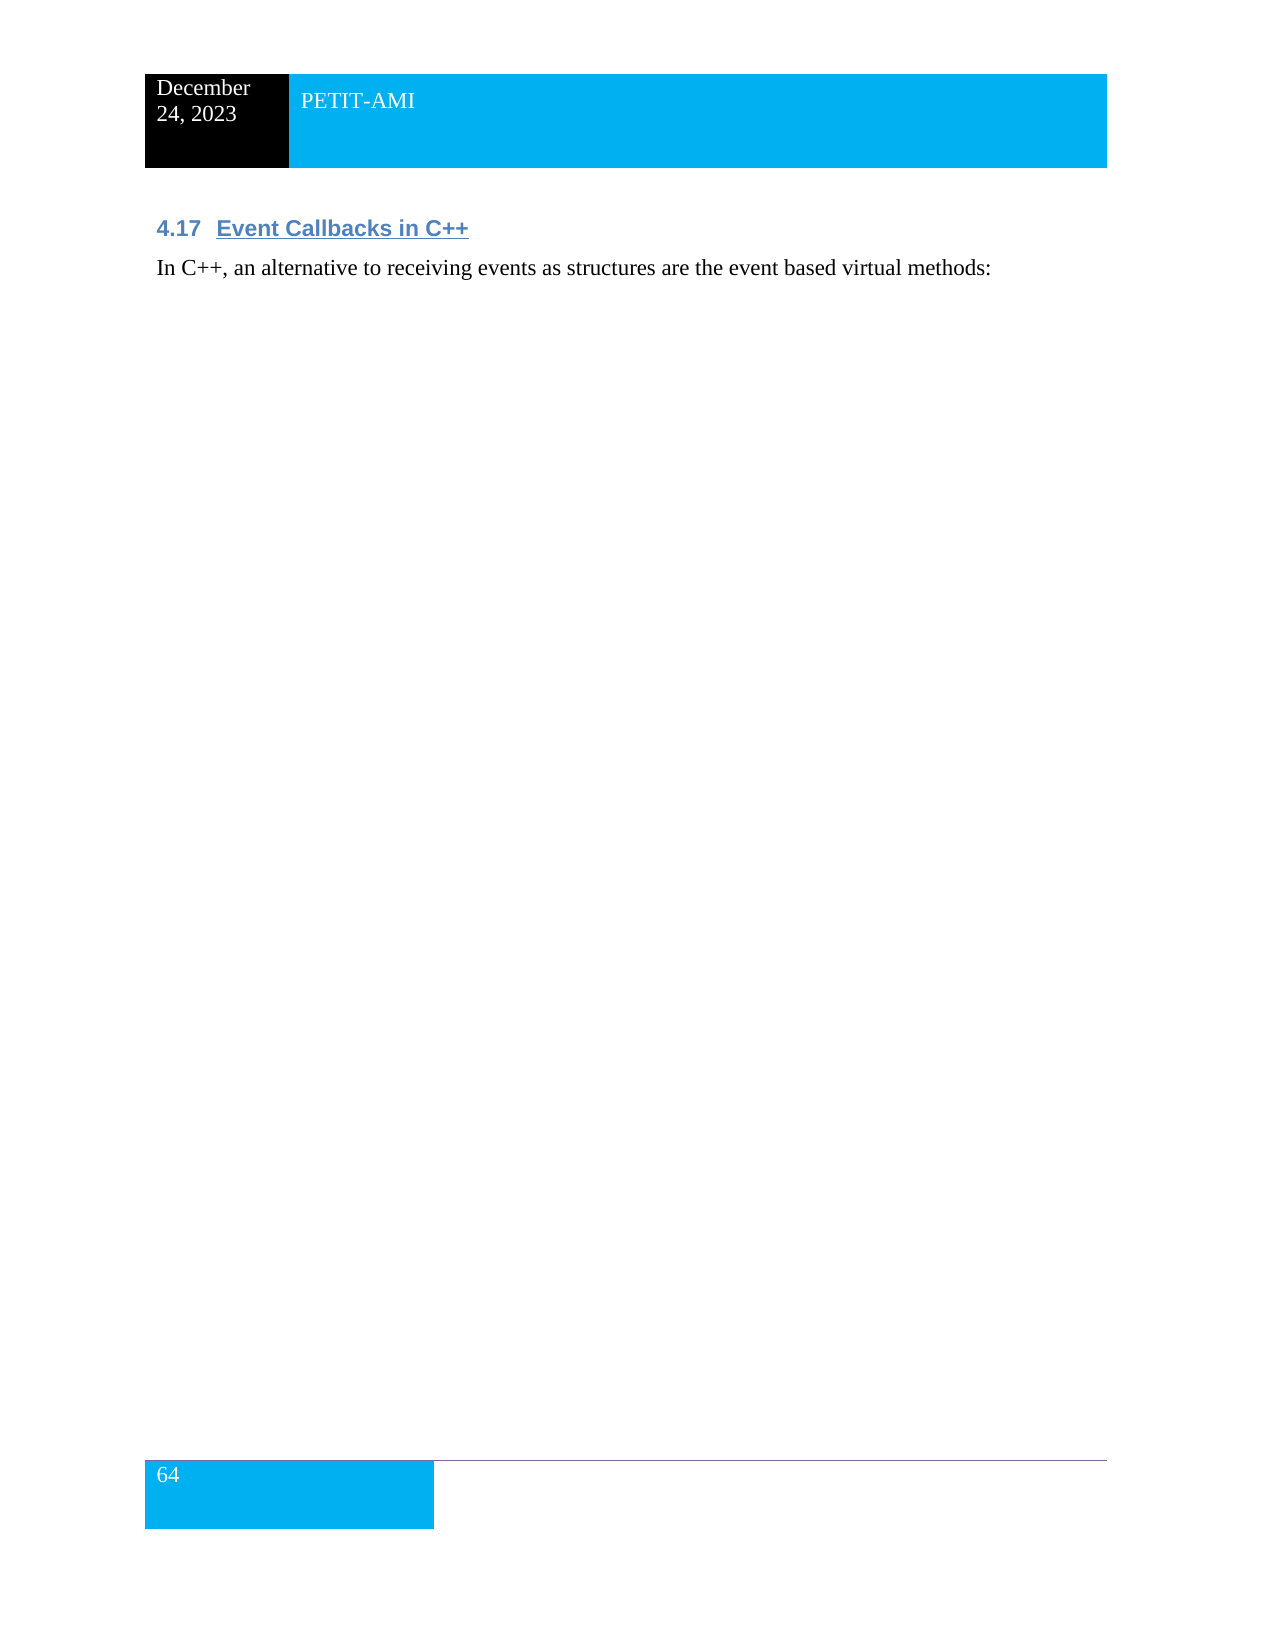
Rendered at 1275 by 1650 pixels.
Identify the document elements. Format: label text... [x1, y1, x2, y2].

text In C++, an alternative to receiving events as structures are the event based virtual methods: [156, 254, 1118, 281]
subtitle Event Callbacks in C++ [156, 215, 1118, 242]
